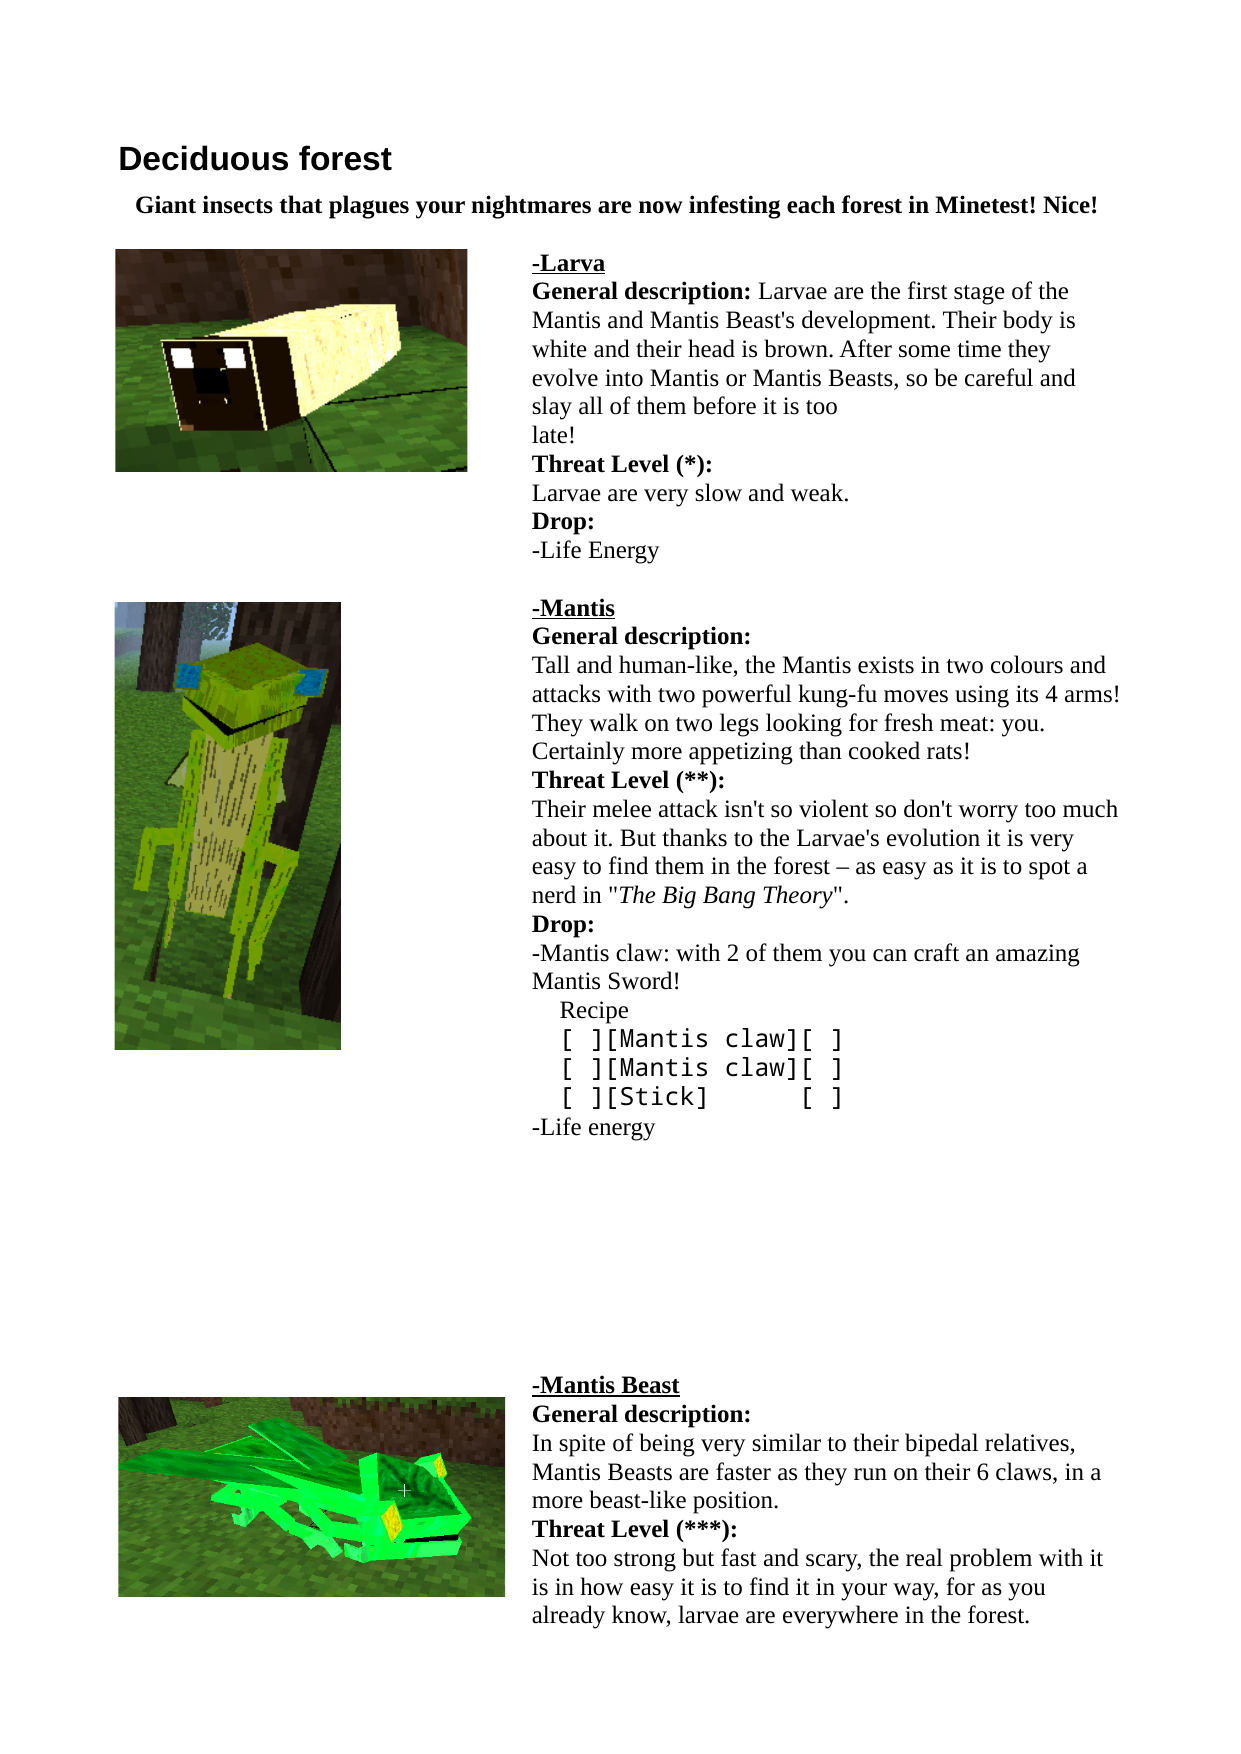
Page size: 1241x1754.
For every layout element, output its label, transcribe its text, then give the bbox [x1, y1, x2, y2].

text Threat Level (***): [532, 1514, 1122, 1543]
subtitle Deciduous forest [118, 139, 1122, 178]
text General description: Larvae are the first stage of the Mantis and Mantis Beast's development. Their body is white and their head is brown. After some time they evolve into Mantis or Mantis Beasts, so be careful and slay all of them before it is too [532, 276, 1122, 420]
text In spite of being very similar to their bipedal relatives, Mantis Beasts are faster as they run on their 6 claws, in a more beast-like position. [532, 1428, 1122, 1514]
text Tall and human-like, the Mantis exists in two colours and attacks with two powerful kung-fu moves using its 4 arms! They walk on two legs looking for fresh meat: you. Certainly more appetizing than cooked rats! [532, 650, 1122, 765]
text -Life energy [532, 1112, 1122, 1140]
text Drop: [532, 909, 1122, 938]
text Drop: [532, 506, 1122, 535]
text Their melee attack isn't so violent so don't worry too much about it. But thanks to the Larvae's evolution it is very easy to find them in the forest – as easy as it is to spot a nerd in "The Big Bang Theory". [532, 794, 1122, 909]
text [ ][Mantis claw][ ] [559, 1024, 1122, 1053]
picture [115, 249, 468, 472]
text Threat Level (*): [532, 449, 1122, 478]
text Not too strong but fast and scary, the real problem with it is in how easy it is to find it in your way, for as you already know, larvae are everywhere in the forest. [532, 1543, 1122, 1629]
text -Mantis claw: with 2 of them you can craft an amazing Mantis Sword! [532, 938, 1122, 995]
text General description: [532, 1399, 1122, 1428]
text Threat Level (**): [532, 765, 1122, 794]
text -Mantis Beast [532, 1370, 1122, 1399]
text Giant insects that plagues your nightmares are now infesting each forest in Minetest! Nice! [118, 190, 1122, 219]
text General description: [532, 621, 1122, 650]
text late! [532, 420, 1122, 449]
text -Life Energy [532, 535, 1122, 564]
text -Larva [532, 248, 1122, 276]
text [ ][Stick] [ ] [559, 1082, 1122, 1112]
picture [114, 602, 341, 1050]
text [ ][Mantis claw][ ] [559, 1053, 1122, 1082]
text Larvae are very slow and weak. [532, 478, 1122, 506]
text -Mantis [532, 593, 1122, 621]
text Recipe [559, 995, 1122, 1024]
picture [118, 1397, 506, 1597]
